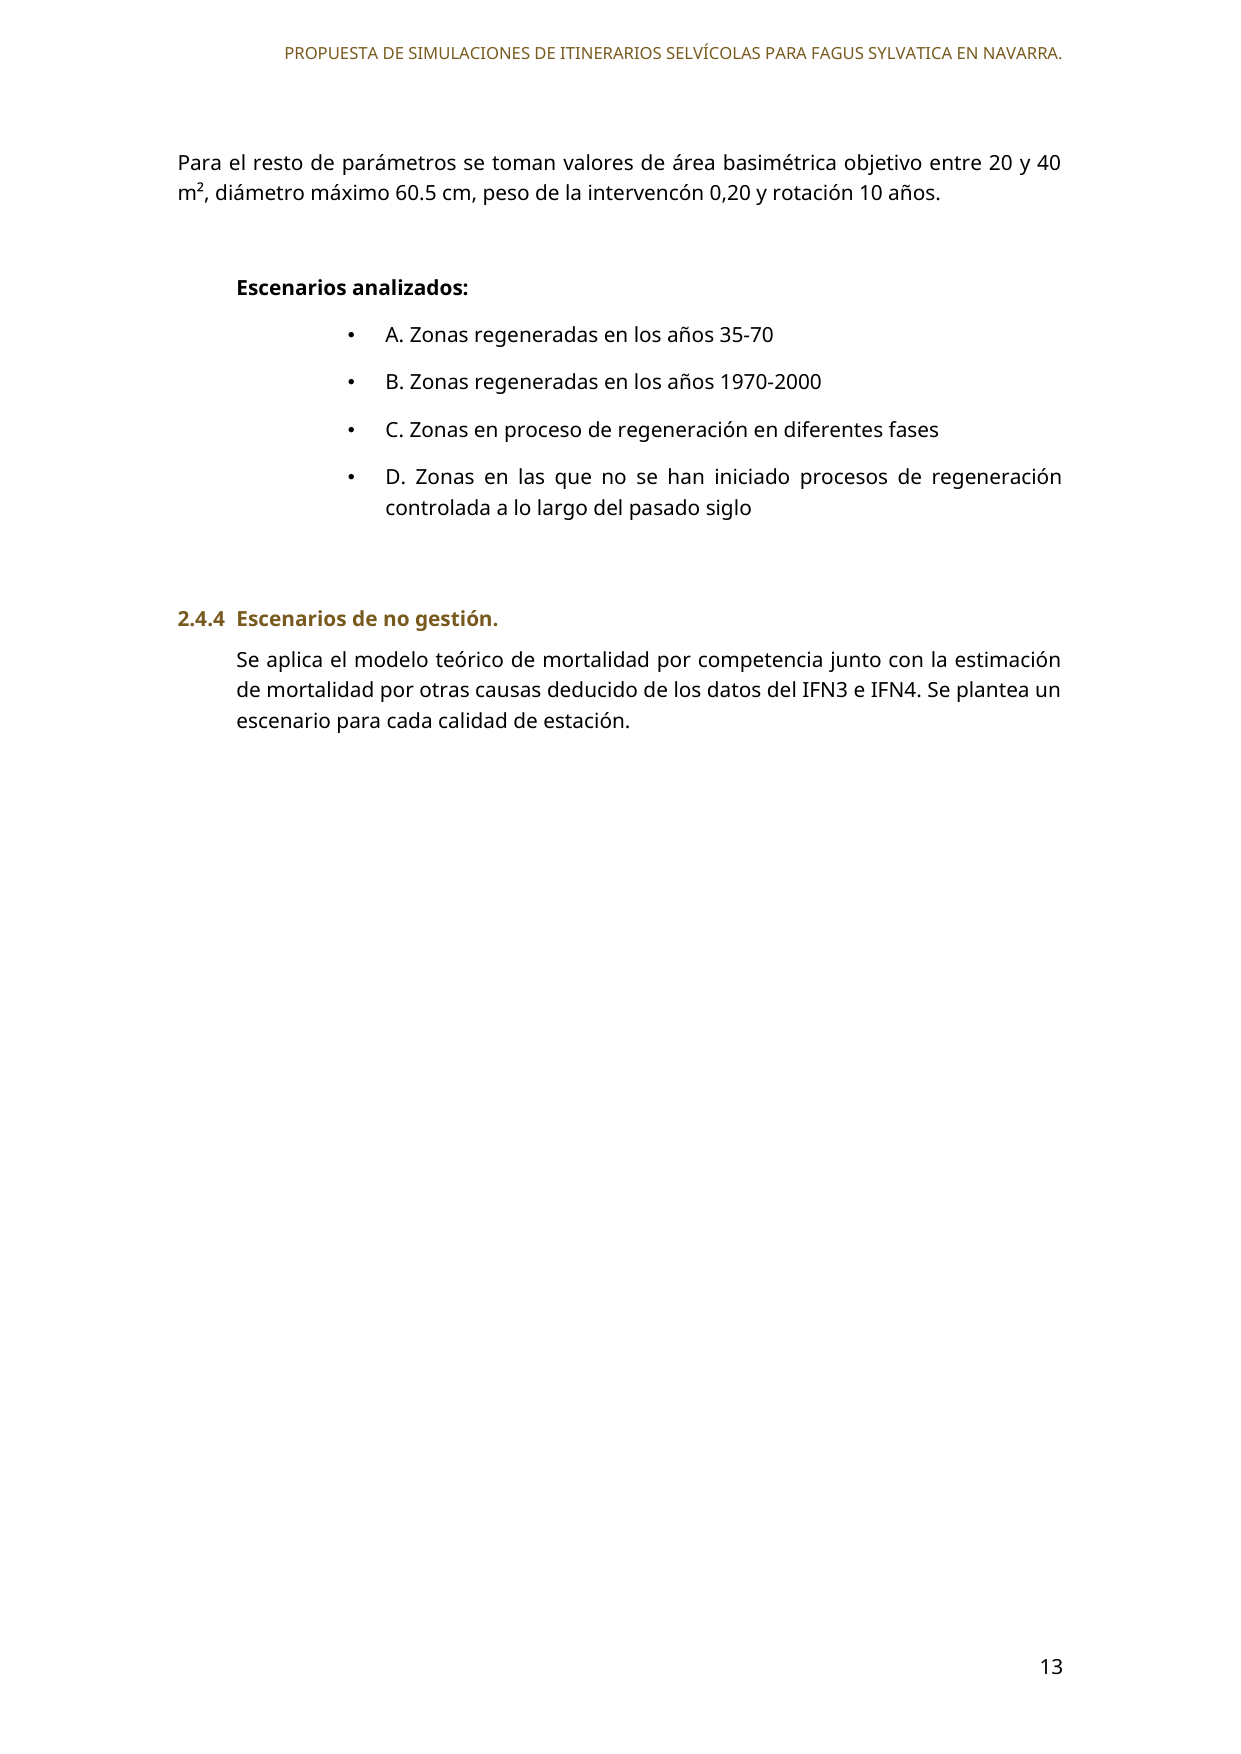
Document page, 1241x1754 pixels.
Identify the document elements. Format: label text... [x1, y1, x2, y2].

subtitle Escenarios de no gestión. [177, 604, 1063, 632]
list D. Zonas en las que no se han iniciado procesos de regeneración controlada a lo largo del pasado siglo [348, 462, 1063, 521]
text Escenarios analizados: [236, 273, 1063, 301]
list B. Zonas regeneradas en los años 1970-2000 [348, 367, 1063, 396]
text Para el resto de parámetros se toman valores de área basimétrica objetivo entre 20 y 40 m², diámetro máximo 60.5 cm, peso de la intervencón 0,20 y rotación 10 años. [177, 148, 1063, 207]
text Se aplica el modelo teórico de mortalidad por competencia junto con la estimación de mortalidad por otras causas deducido de los datos del IFN3 e IFN4. Se plantea un escenario para cada calidad de estación. [236, 645, 1063, 734]
list A. Zonas regeneradas en los años 35-70 [348, 320, 1063, 348]
list C. Zonas en proceso de regeneración en diferentes fases [348, 415, 1063, 443]
